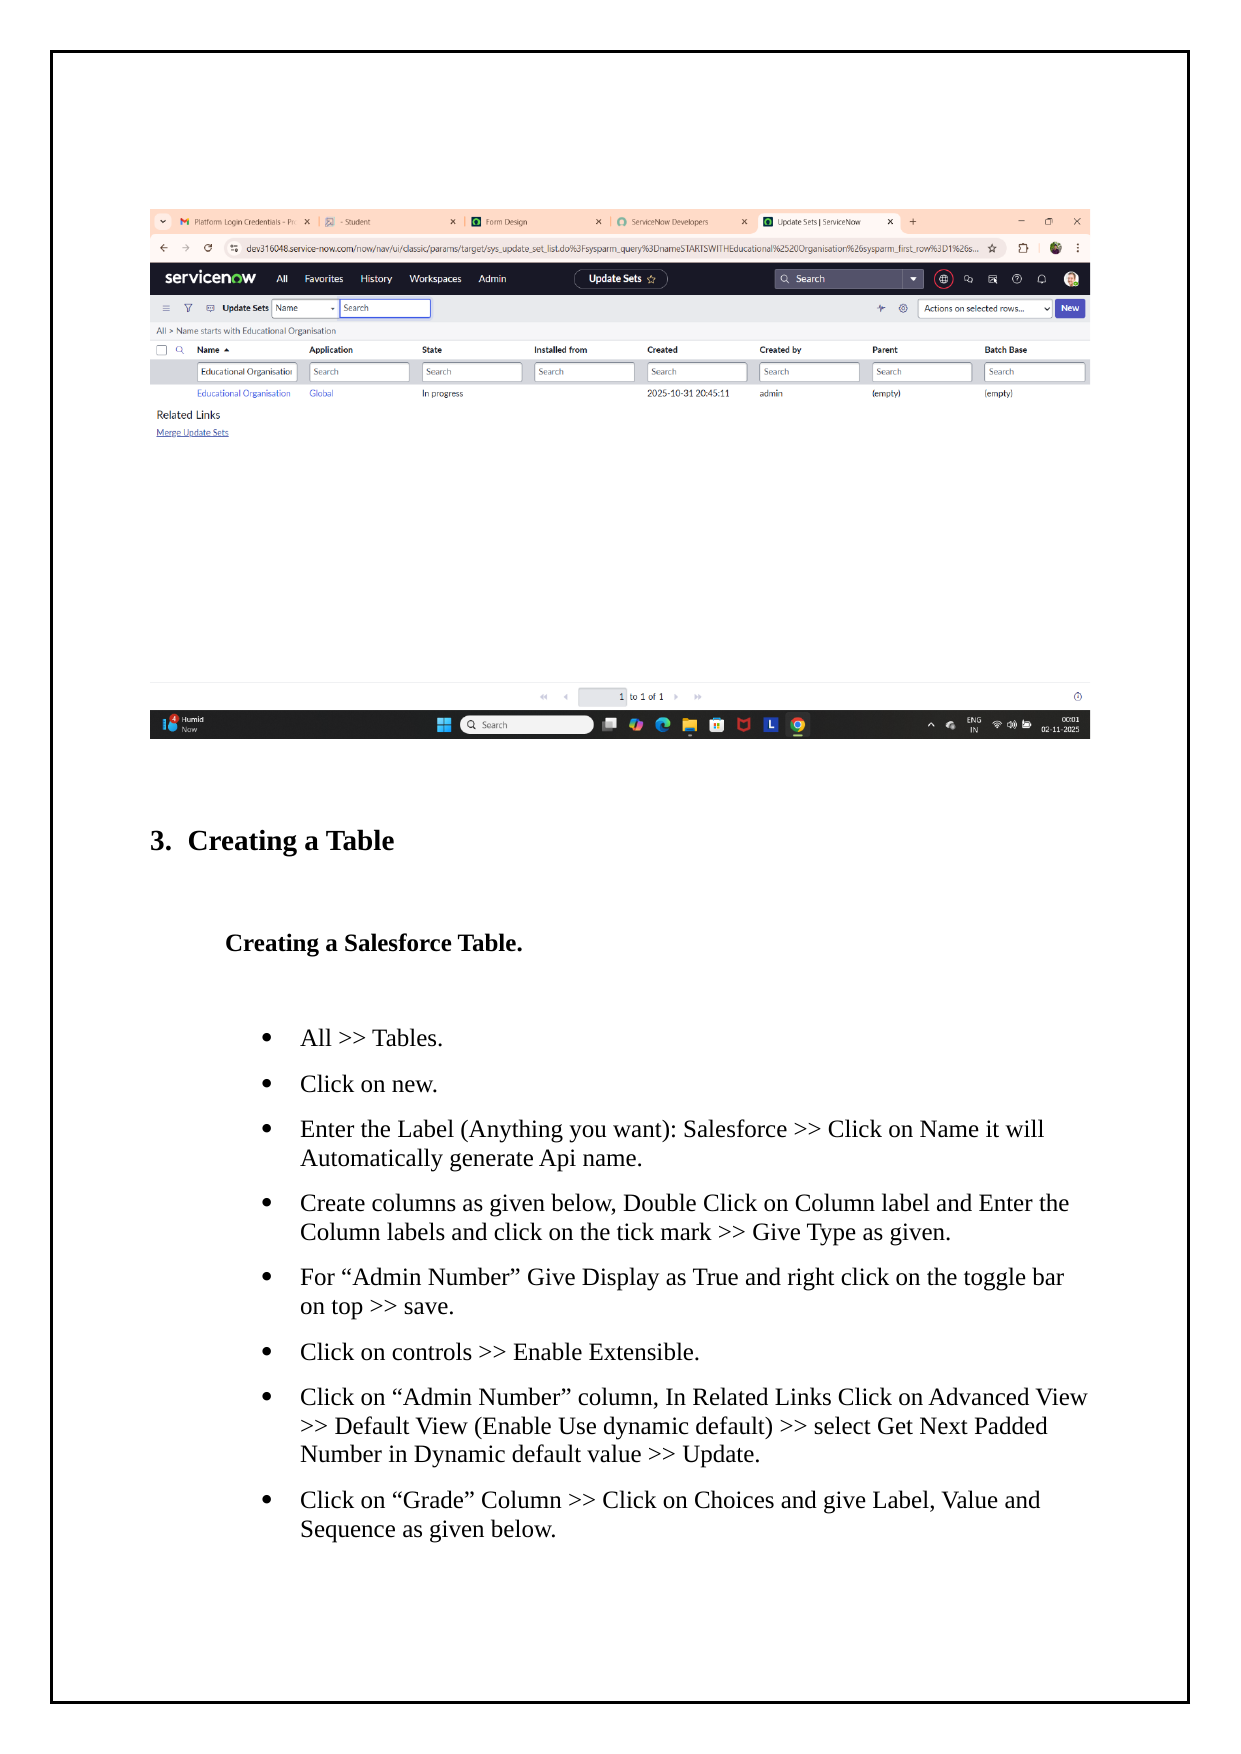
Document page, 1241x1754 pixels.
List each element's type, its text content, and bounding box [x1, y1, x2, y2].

list Creating a Table [150, 823, 1090, 857]
list Enter the Label (Anything you want): Salesforce >> Click on Name it will Automatically generate Api name. [262, 1114, 1090, 1172]
list Click on new. [262, 1069, 1090, 1097]
list All >> Tables. [262, 1023, 1090, 1052]
list Click on controls >> Enable Extensible. [262, 1337, 1090, 1365]
list Create columns as given below, Double Click on Column label and Enter the Column labels and click on the tick mark >> Give Type as given. [262, 1188, 1090, 1246]
list Click on “Grade” Column >> Click on Choices and give Label, Value and Sequence as given below. [262, 1485, 1090, 1542]
list For “Admin Number” Give Display as True and right click on the toggle bar on top >> save. [262, 1262, 1090, 1320]
list Click on “Admin Number” column, In Related Links Click on Advanced View >> Default View (Enable Use dynamic default) >> select Get Next Padded Number in Dynamic default value >> Update. [262, 1382, 1090, 1468]
list Creating a Salesforce Table. [225, 928, 1090, 957]
